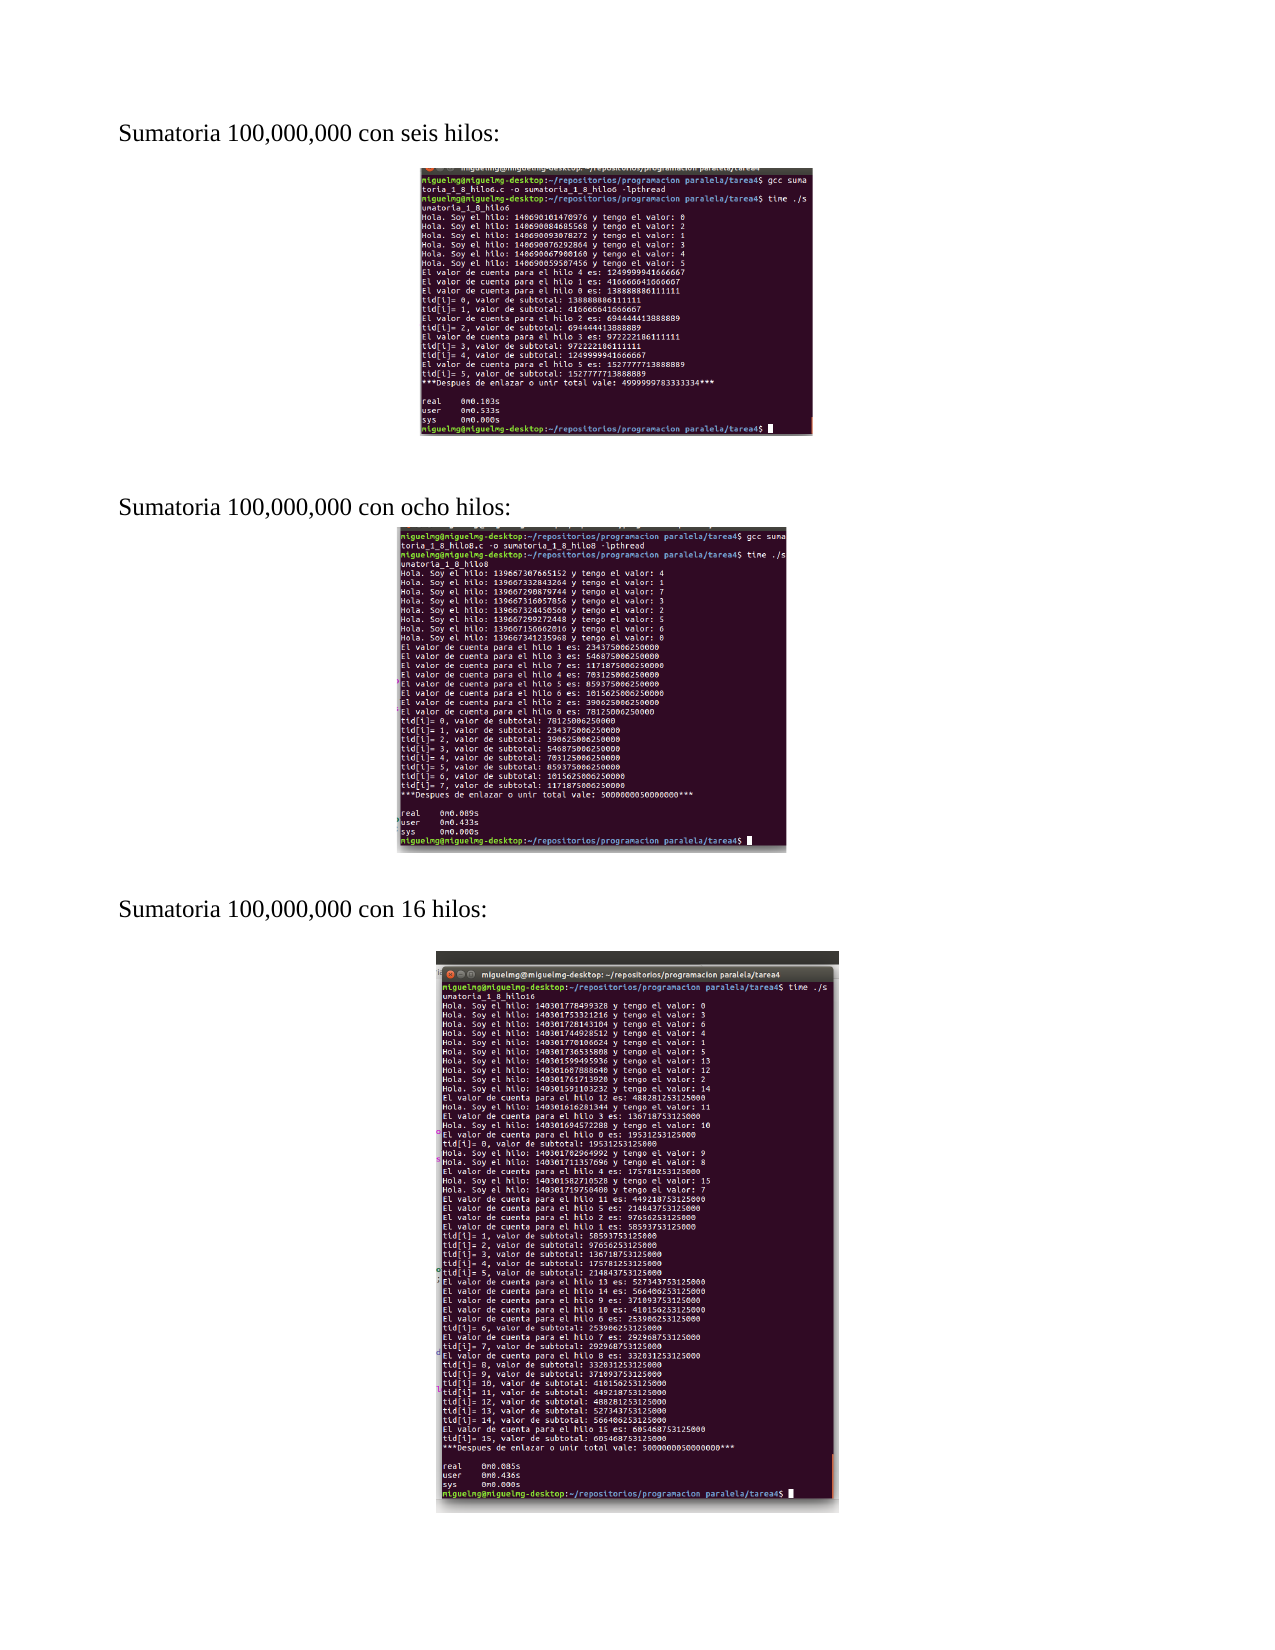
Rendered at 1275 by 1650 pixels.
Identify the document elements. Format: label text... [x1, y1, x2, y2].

picture [436, 951, 746, 1513]
text Sumatoria 100,000,000 con ocho hilos: [118, 492, 1157, 521]
picture [422, 168, 718, 436]
text Sumatoria 100,000,000 con 16 hilos: [118, 894, 1157, 923]
picture [397, 527, 688, 853]
text Sumatoria 100,000,000 con seis hilos: [118, 118, 1157, 147]
